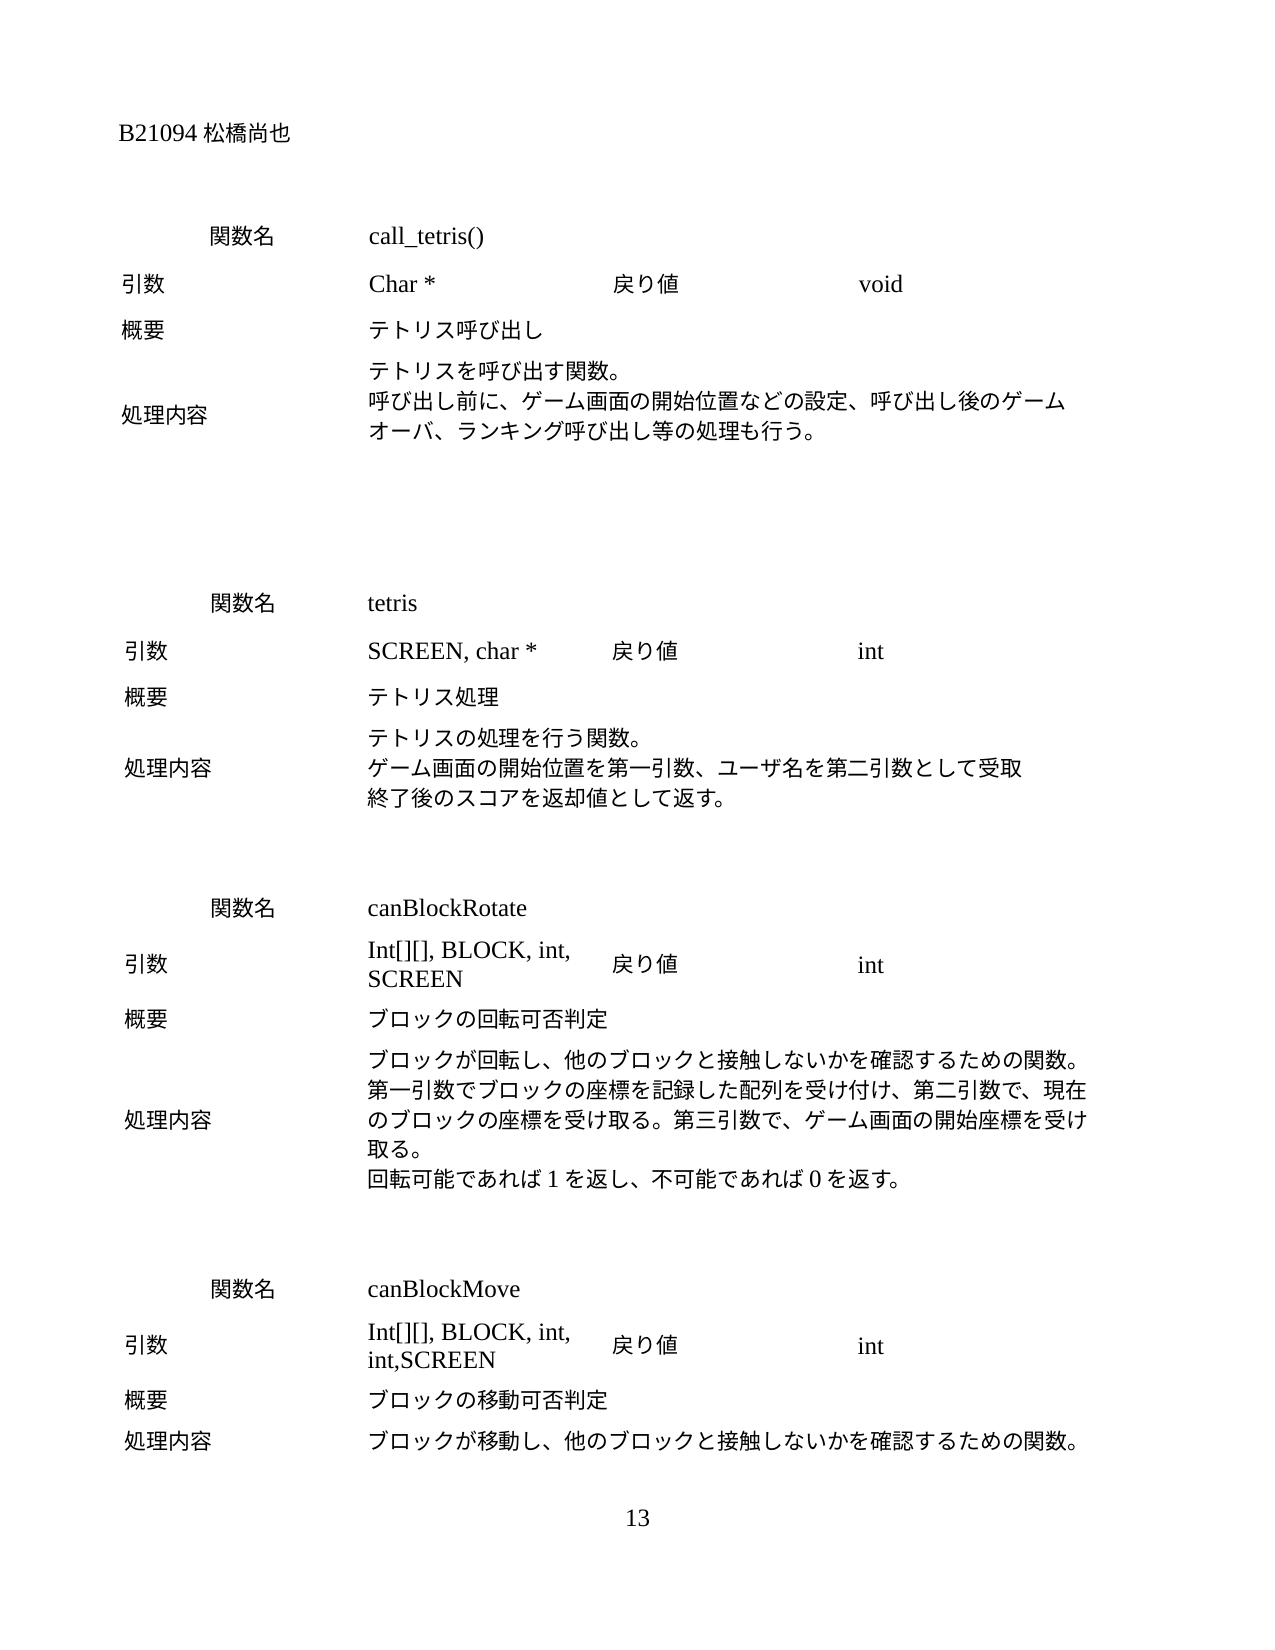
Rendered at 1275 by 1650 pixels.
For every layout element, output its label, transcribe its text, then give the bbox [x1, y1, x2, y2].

table_cell ブロックが移動し、他のブロックと接触しないかを確認するための関数。 [365, 1424, 1106, 1474]
table_cell 引数 [118, 261, 366, 307]
table_header canBlockRotate [365, 883, 1106, 932]
table_cell 処理内容 [122, 721, 364, 816]
table_cell int [855, 933, 1106, 996]
table_cell 概要 [122, 996, 364, 1042]
table_cell void [856, 261, 1106, 307]
table_cell 戻り値 [610, 1314, 854, 1377]
table_cell Int[][], BLOCK, int, SCREEN [365, 933, 609, 996]
table_cell Char * [366, 261, 611, 307]
table_header canBlockMove [365, 1264, 1106, 1314]
table_cell 処理内容 [122, 1424, 364, 1474]
table_cell テトリスの処理を行う関数。 ゲーム画面の開始位置を第一引数、ユーザ名を第二引数として受取 終了後のスコアを返却値として返す。 [365, 721, 1106, 816]
table_header 関数名 [122, 883, 364, 932]
table_cell Int[][], BLOCK, int, int,SCREEN [365, 1314, 609, 1377]
table_header call_tetris() [366, 211, 1106, 261]
table_cell int [855, 1314, 1106, 1377]
table_cell 戻り値 [611, 261, 856, 307]
table_cell SCREEN, char * [365, 628, 609, 674]
table_cell ブロックの移動可否判定 [365, 1377, 1106, 1423]
table_cell 戻り値 [610, 933, 854, 996]
table_cell 処理内容 [122, 1042, 364, 1197]
table_cell テトリスを呼び出す関数。 呼び出し前に、ゲーム画面の開始位置などの設定、呼び出し後のゲームオーバ、ランキング呼び出し等の処理も行う。 [366, 354, 1106, 477]
table_cell 戻り値 [610, 628, 854, 674]
table_cell 引数 [122, 1314, 364, 1377]
table_header 関数名 [122, 1264, 364, 1314]
table_cell テトリス処理 [365, 674, 1106, 721]
table_cell 引数 [122, 628, 364, 674]
table_header 関数名 [118, 211, 366, 261]
table_header 関数名 [122, 578, 364, 628]
table_cell 引数 [122, 933, 364, 996]
table_header tetris [365, 578, 1106, 628]
table_cell int [855, 628, 1106, 674]
table_cell ブロックの回転可否判定 [365, 996, 1106, 1042]
table_cell 処理内容 [118, 354, 366, 477]
table_cell 概要 [118, 307, 366, 353]
table_cell 概要 [122, 1377, 364, 1423]
table_cell テトリス呼び出し [366, 307, 1106, 353]
table_cell 概要 [122, 674, 364, 721]
table_cell ブロックが回転し、他のブロックと接触しないかを確認するための関数。 第一引数でブロックの座標を記録した配列を受け付け、第二引数で、現在のブロックの座標を受け取る。第三引数で、ゲーム画面の開始座標を受け取る。 回転可能であれば1を返し、不可能であれば0を返す。 [365, 1042, 1106, 1197]
